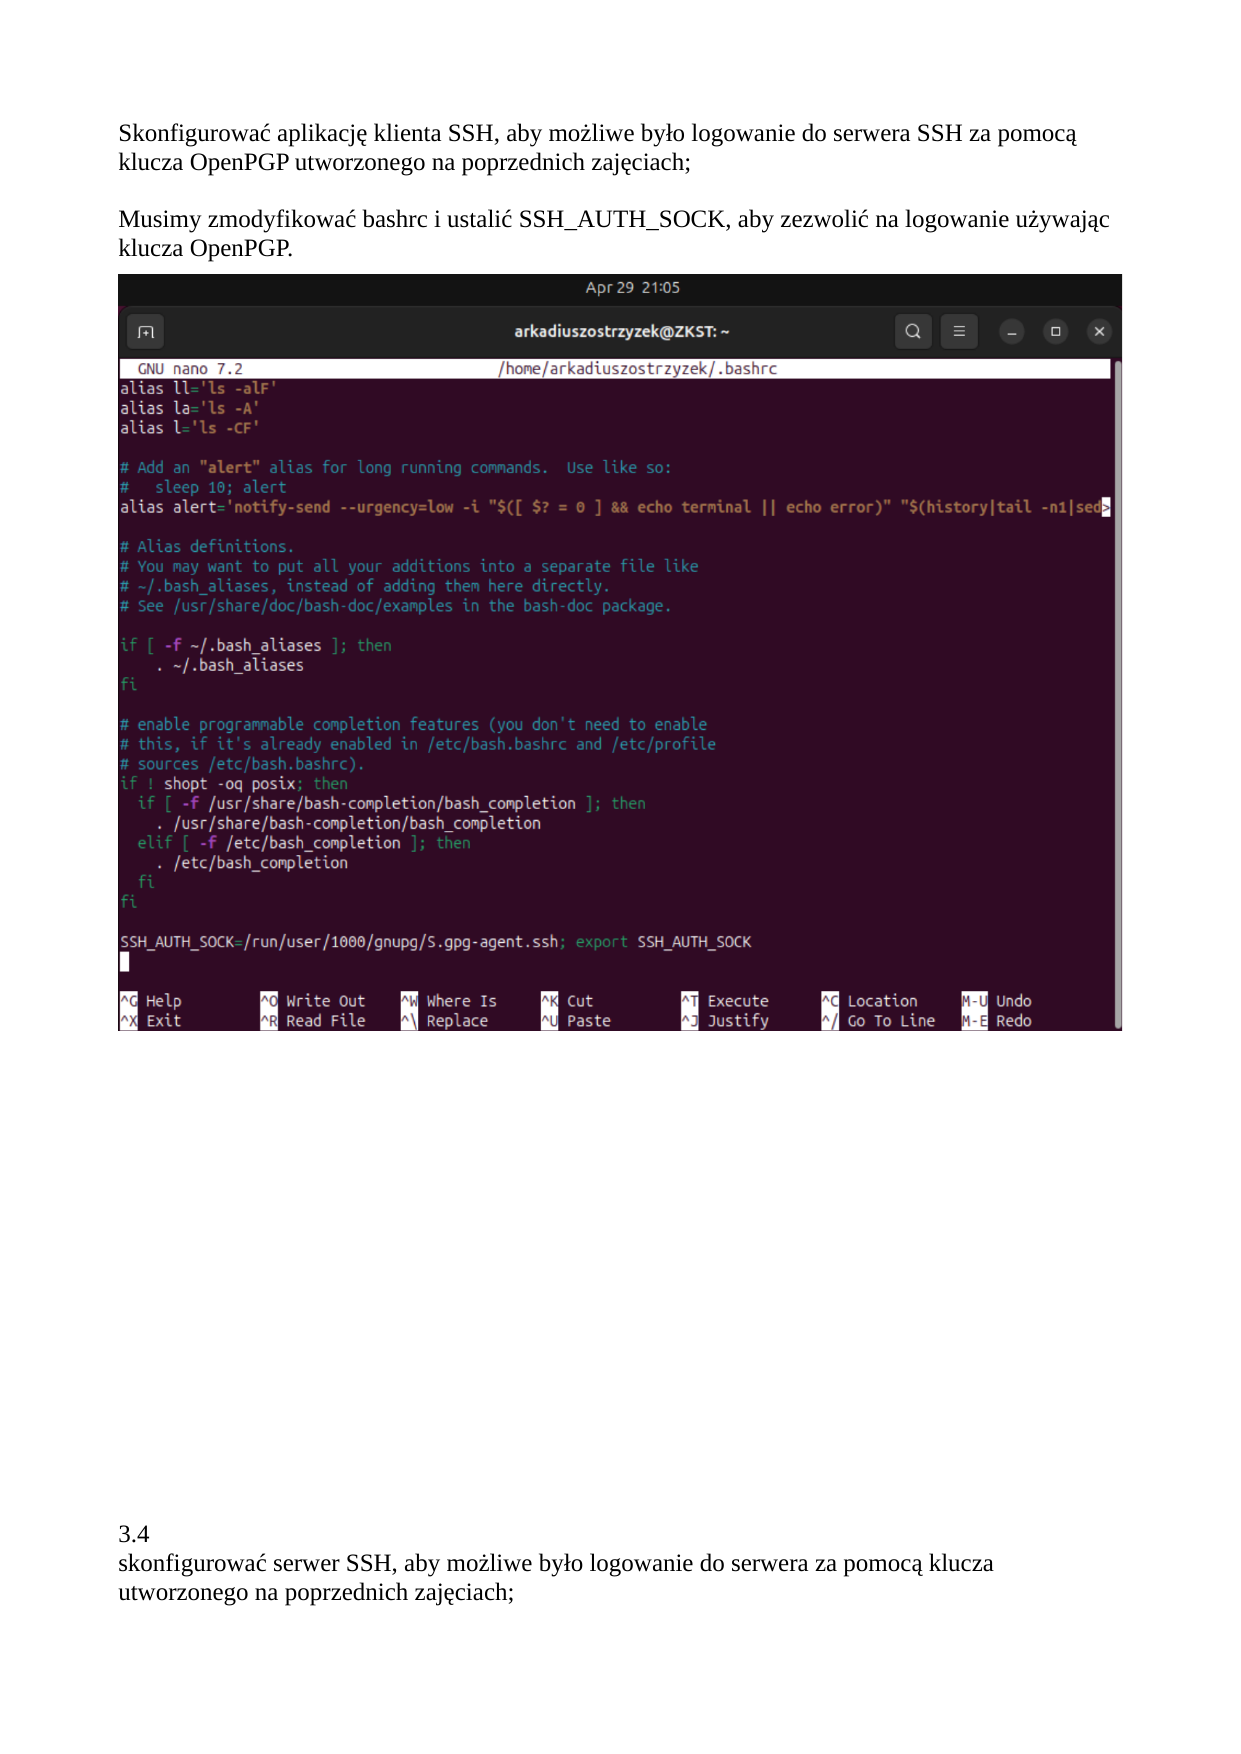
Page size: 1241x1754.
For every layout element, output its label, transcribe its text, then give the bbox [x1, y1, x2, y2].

text 3.4 [118, 1519, 1122, 1548]
picture [118, 274, 1123, 1031]
text Skonfigurować aplikację klienta SSH, aby możliwe było logowanie do serwera SSH za pomocą klucza OpenPGP utworzonego na poprzednich zajęciach; [118, 118, 1122, 176]
text Musimy zmodyfikować bashrc i ustalić SSH_AUTH_SOCK, aby zezwolić na logowanie używając klucza OpenPGP. [118, 204, 1122, 262]
text skonfigurować serwer SSH, aby możliwe było logowanie do serwera za pomocą klucza utworzonego na poprzednich zajęciach; [118, 1548, 1122, 1605]
